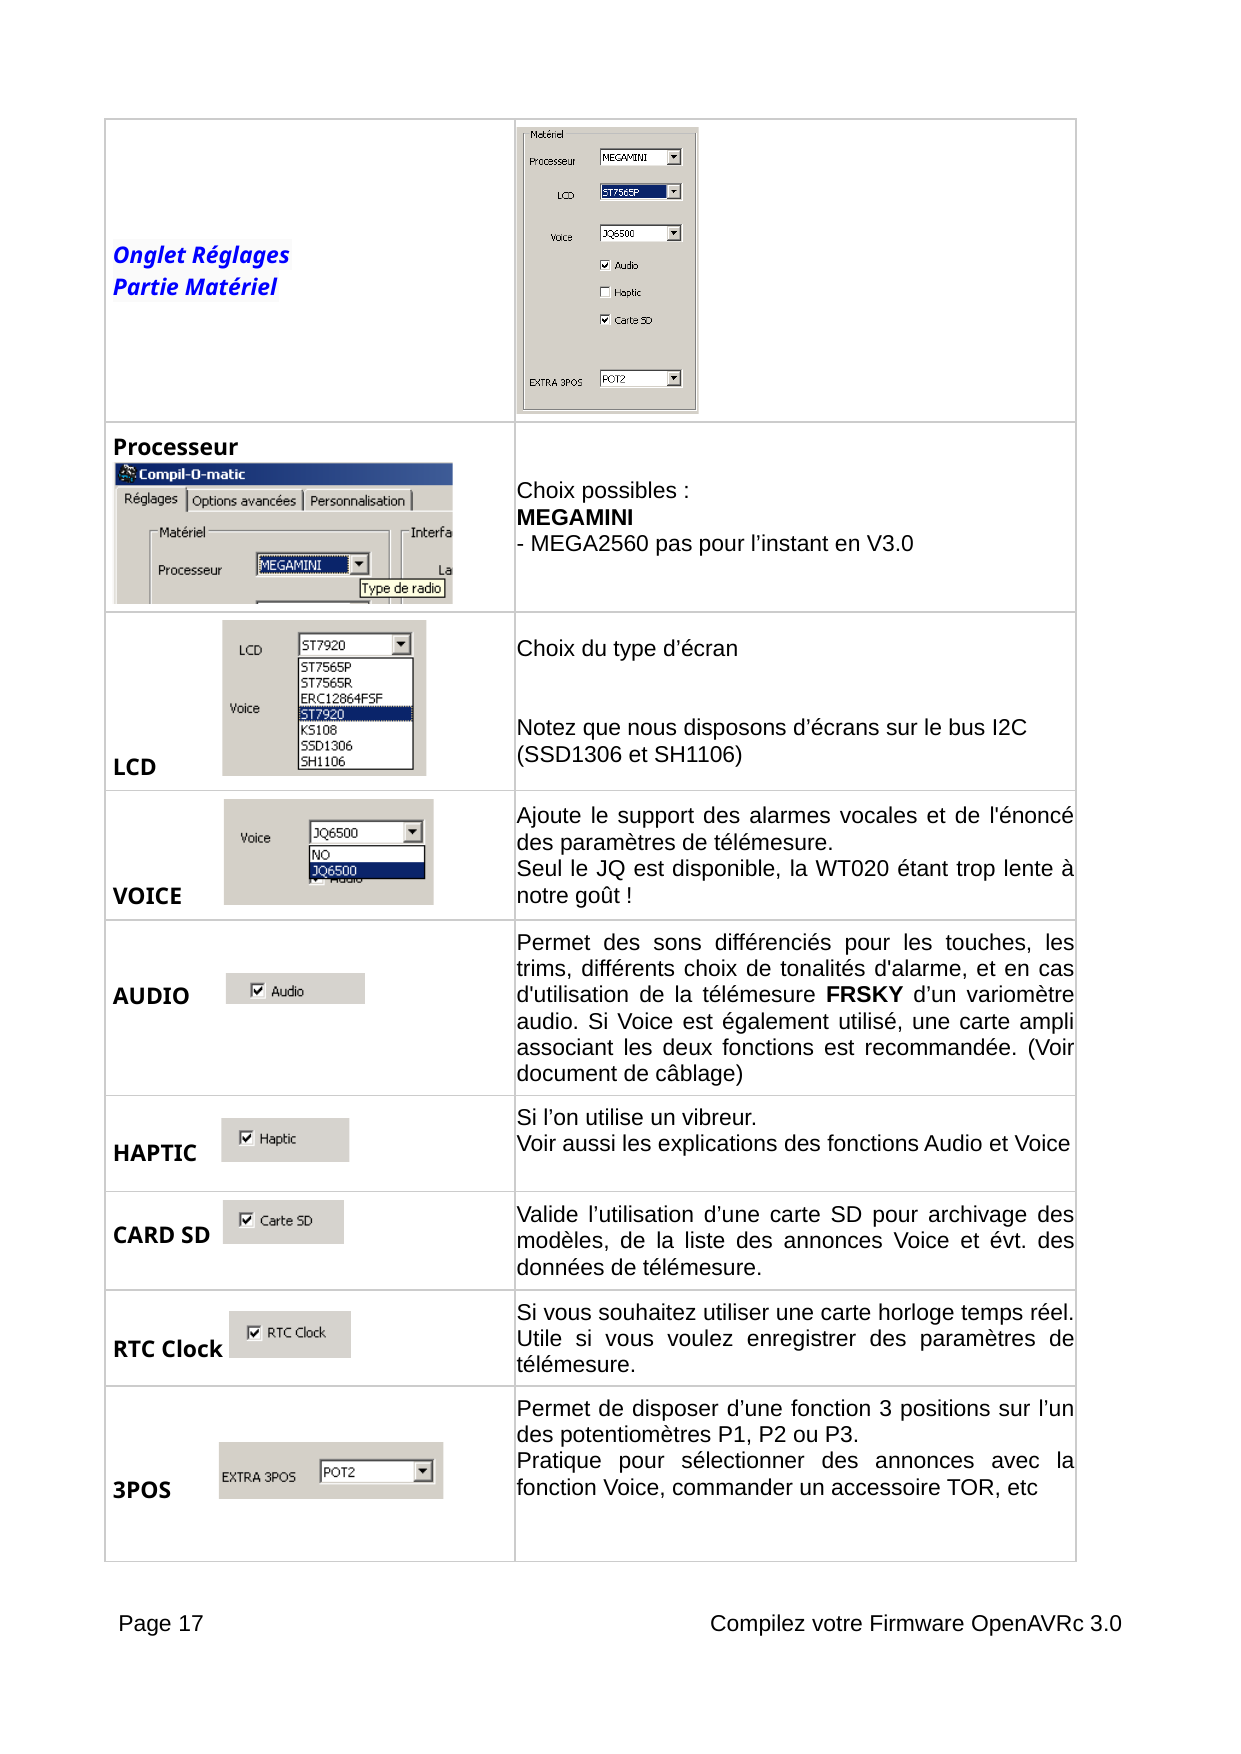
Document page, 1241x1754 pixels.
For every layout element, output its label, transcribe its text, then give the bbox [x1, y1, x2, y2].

table_cell LCD [106, 613, 514, 790]
table_cell Ajoute le support des alarmes vocales et de l'énoncé des paramètres de télémesure. Seul le JQ est disponible, la WT020 étant trop lente à notre goût ! [516, 791, 1075, 919]
table_cell 3POS [106, 1387, 514, 1561]
table_cell Permet des sons différenciés pour les touches, les trims, différents choix de tonalités d'alarme, et en cas d'utilisation de la télémesure FRSKY d’un variomètre audio. Si Voice est également utilisé, une carte ampli associant les deux fonctions est recommandée. (Voir document de câblage) [516, 921, 1075, 1094]
table_cell VOICE [106, 791, 514, 919]
table_header Onglet Réglages Partie Matériel [106, 120, 514, 421]
table_cell Valide l’utilisation d’une carte SD pour archivage des modèles, de la liste des annonces Voice et évt. des données de télémesure. [516, 1192, 1075, 1289]
table_cell CARD SD [106, 1192, 514, 1289]
table_cell Si vous souhaitez utiliser une carte horloge temps réel. Utile si vous voulez enregistrer des paramètres de télémesure. [516, 1291, 1075, 1385]
table_cell HAPTIC [106, 1096, 514, 1191]
table_cell Choix possibles : MEGAMINI - MEGA2560 pas pour l’instant en V3.0 [516, 423, 1075, 611]
table_cell Processeur [106, 423, 514, 611]
table_cell Choix du type d’écran Notez que nous disposons d’écrans sur le bus I2C (SSD1306 et SH1106) [516, 613, 1075, 790]
table_cell Permet de disposer d’une fonction 3 positions sur l’un des potentiomètres P1, P2 ou P3. Pratique pour sélectionner des annonces avec la fonction Voice, commander un accessoire TOR, etc [516, 1387, 1075, 1561]
table_header [516, 120, 1075, 421]
table_cell AUDIO [106, 921, 514, 1094]
table_cell Si l’on utilise un vibreur. Voir aussi les explications des fonctions Audio et Voice [516, 1096, 1075, 1191]
table_cell RTC Clock [106, 1291, 514, 1385]
